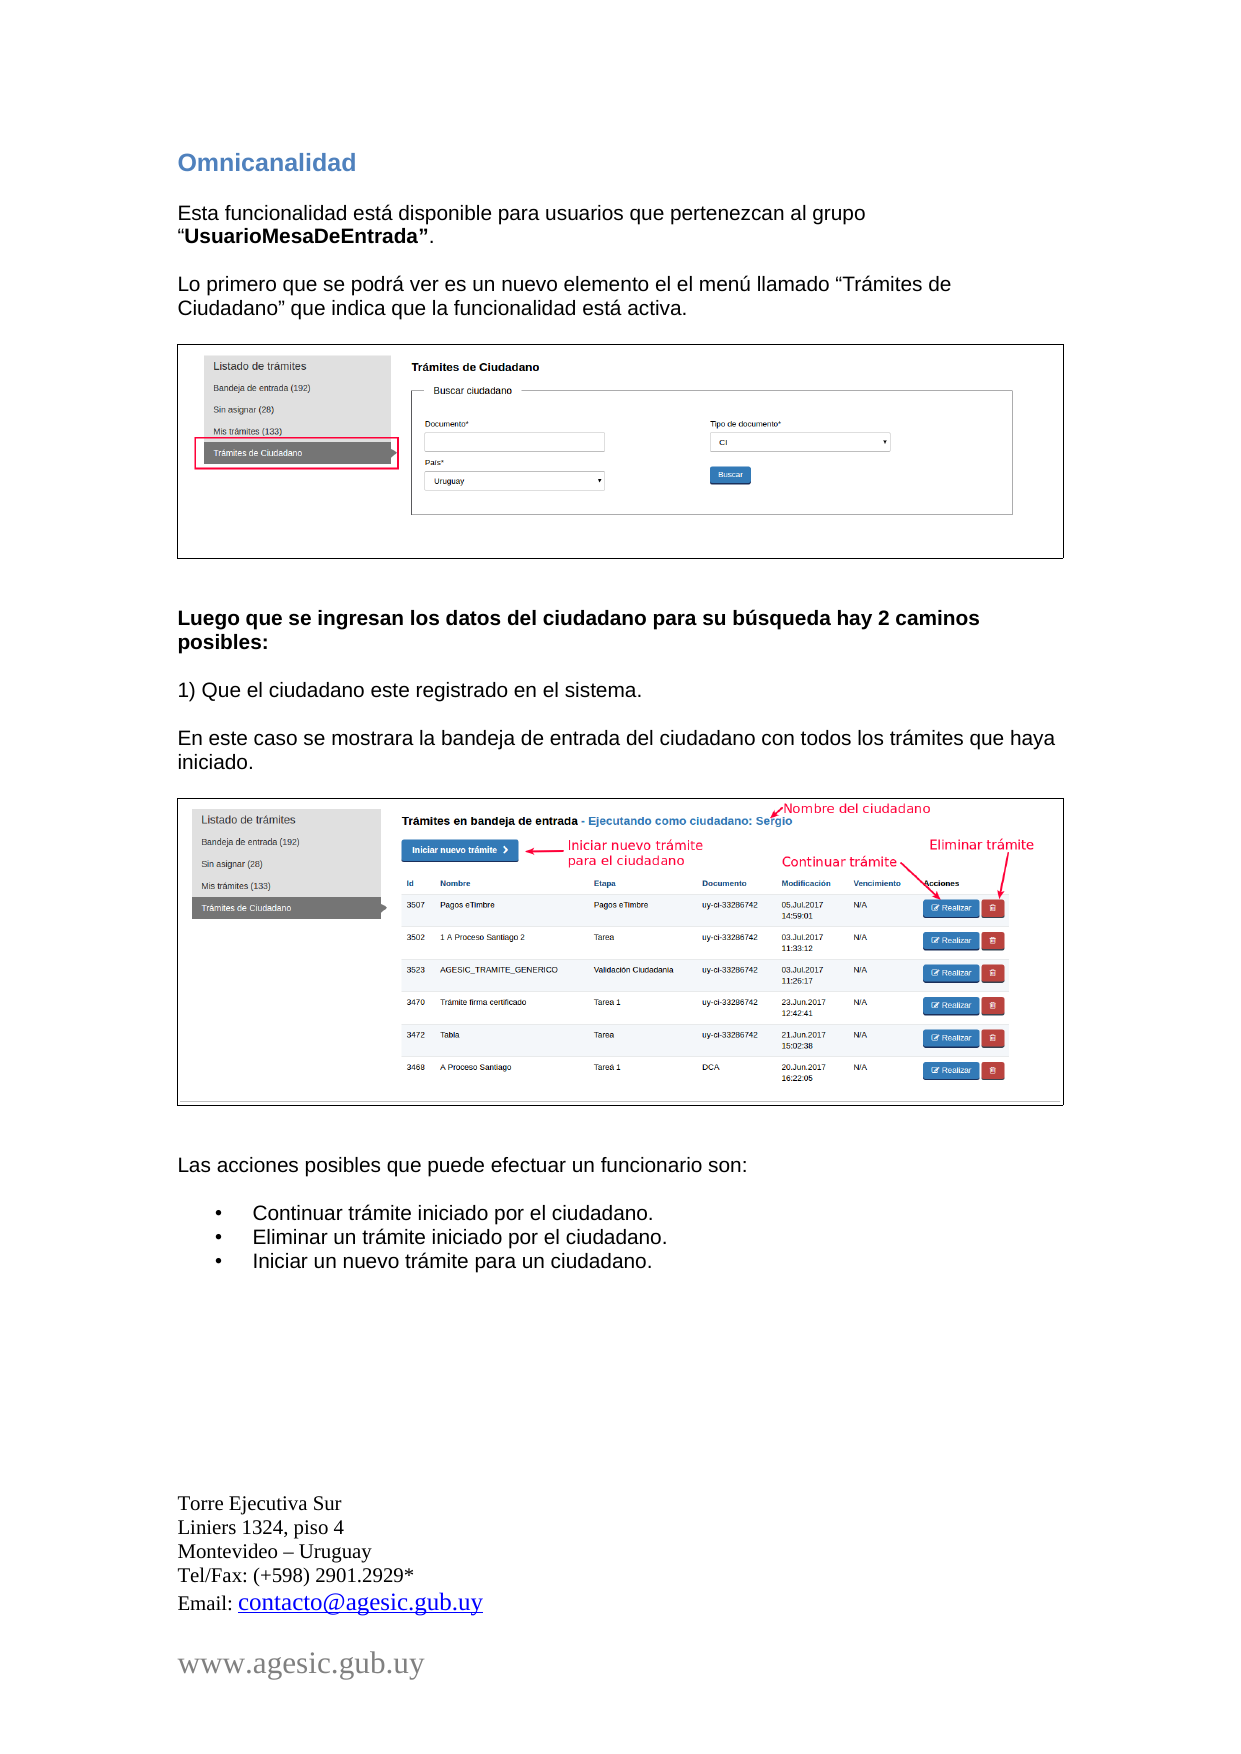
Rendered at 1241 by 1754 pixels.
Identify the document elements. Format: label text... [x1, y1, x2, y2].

picture [180, 800, 1060, 1102]
text Luego que se ingresan los datos del ciudadano para su búsqueda hay 2 caminos posibles: [177, 606, 1063, 654]
text En este caso se mostrara la bandeja de entrada del ciudadano con todos los trámites que haya iniciado. [177, 726, 1063, 774]
picture [180, 347, 1060, 556]
text 1) Que el ciudadano este registrado en el sistema. [177, 678, 1063, 702]
list Eliminar un trámite iniciado por el ciudadano. [215, 1225, 1063, 1249]
text Esta funcionalidad está disponible para usuarios que pertenezcan al grupo “UsuarioMesaDeEntrada”. [177, 200, 1063, 248]
text Las acciones posibles que puede efectuar un funcionario son: [177, 1153, 1063, 1177]
subtitle Omnicanalidad [177, 148, 1063, 176]
list Continuar trámite iniciado por el ciudadano. [215, 1201, 1063, 1225]
list Iniciar un nuevo trámite para un ciudadano. [215, 1249, 1063, 1273]
text Lo primero que se podrá ver es un nuevo elemento el el menú llamado “Trámites de Ciudadano” que indica que la funcionalidad está activa. [177, 272, 1063, 320]
